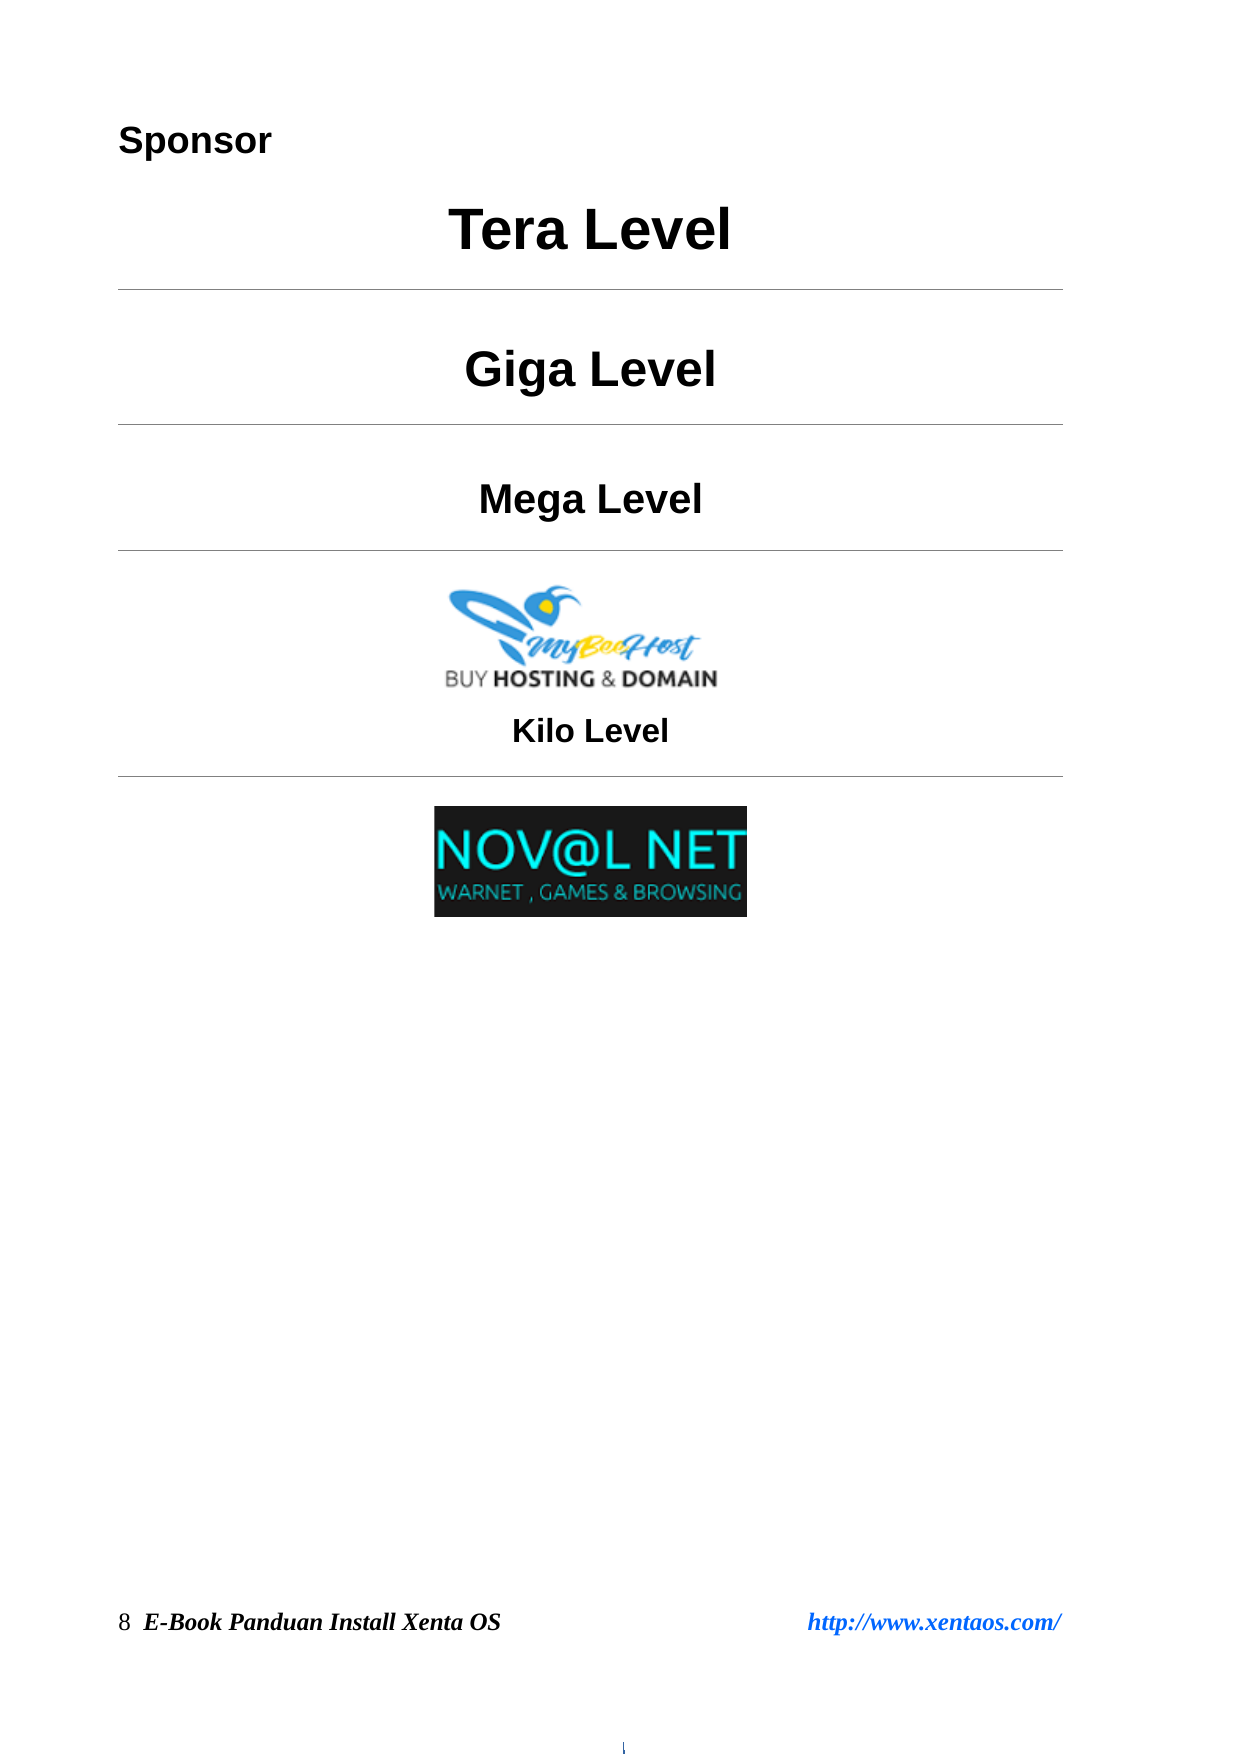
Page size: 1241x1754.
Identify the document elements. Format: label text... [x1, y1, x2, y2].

subtitle Mega Level [118, 475, 1063, 523]
subtitle Tera Level [118, 195, 1063, 262]
picture [434, 579, 747, 691]
picture [434, 806, 747, 917]
subtitle Kilo Level [118, 711, 1063, 749]
subtitle Sponsor [118, 118, 1063, 162]
subtitle Giga Level [118, 340, 1063, 397]
